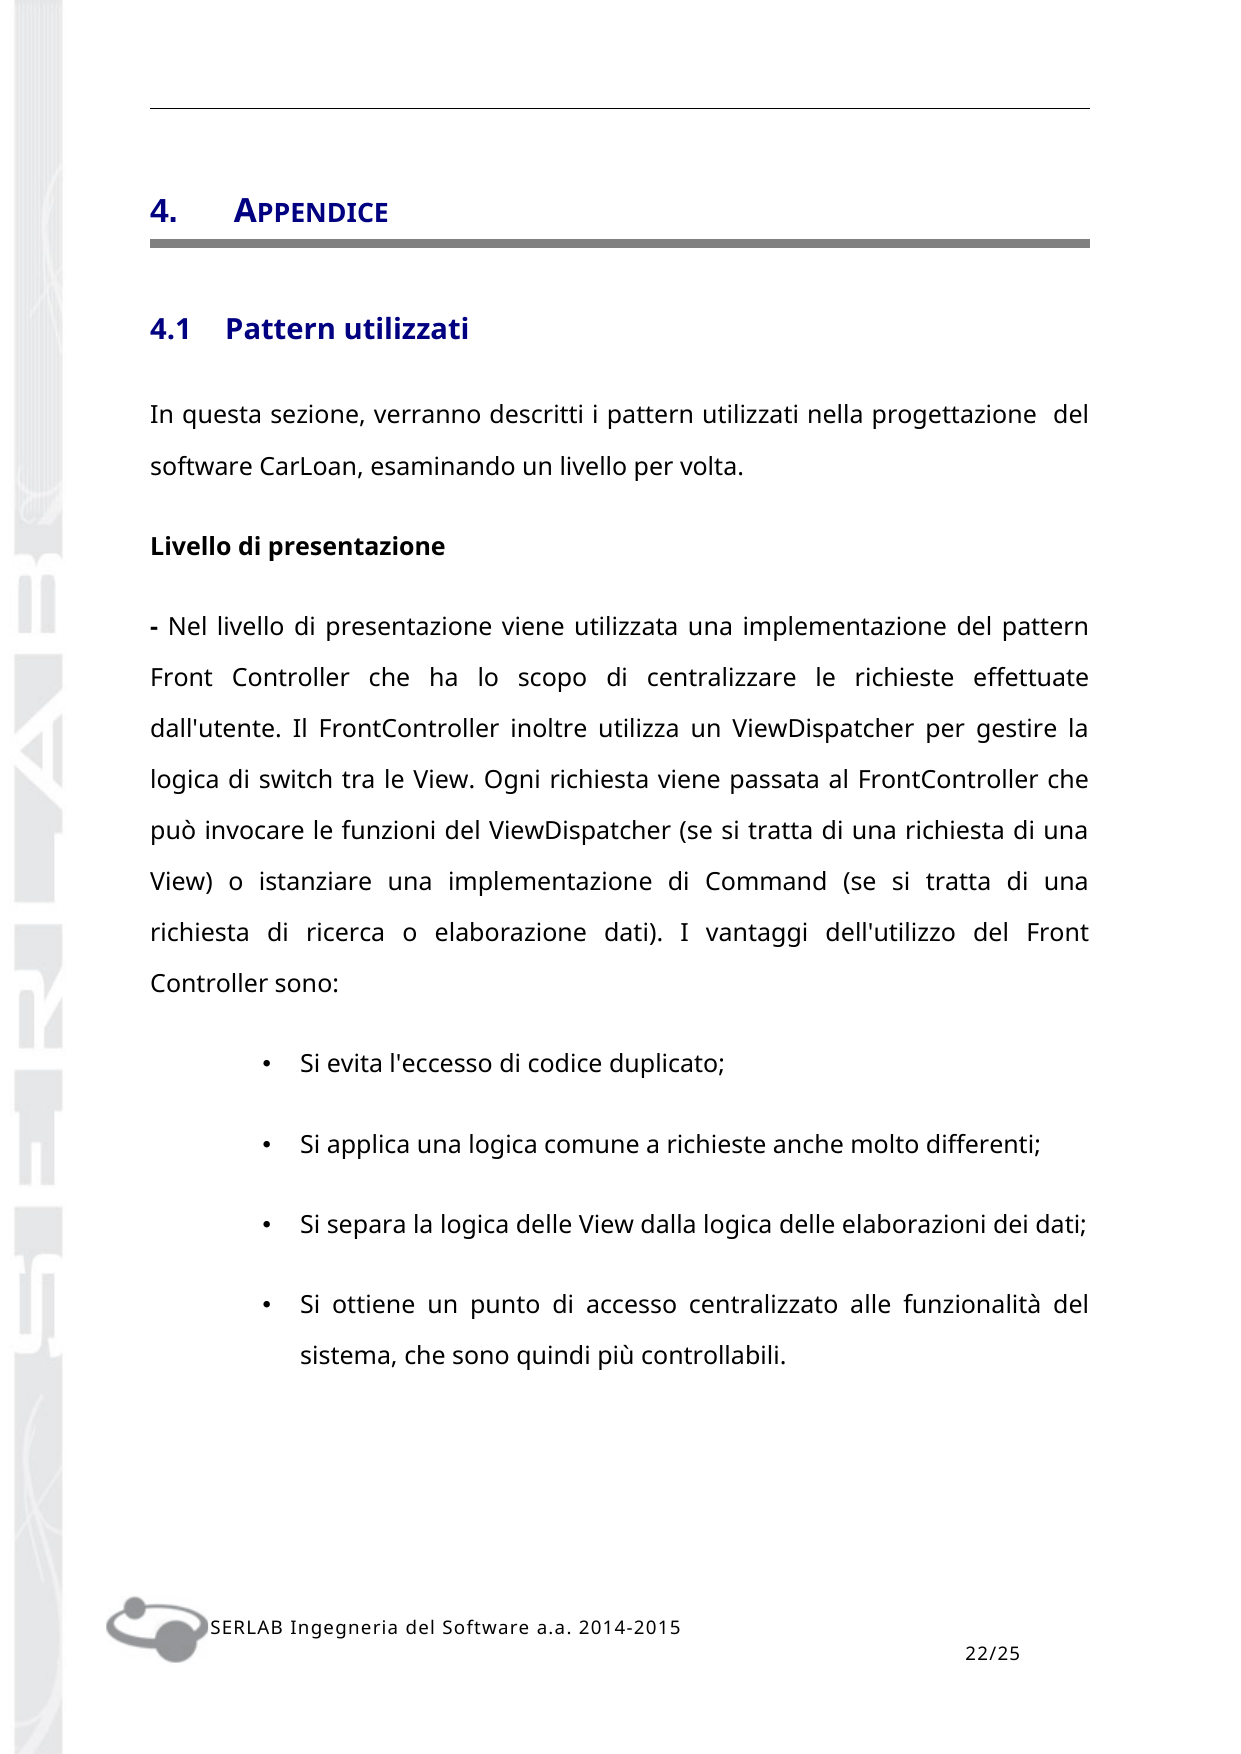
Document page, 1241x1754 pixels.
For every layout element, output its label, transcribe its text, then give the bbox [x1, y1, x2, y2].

text - Nel livello di presentazione viene utilizzata una implementazione del pattern Front Controller che ha lo scopo di centralizzare le richieste effettuate dall'utente. Il FrontController inoltre utilizza un ViewDispatcher per gestire la logica di switch tra le View. Ogni richiesta viene passata al FrontController che può invocare le funzioni del ViewDispatcher (se si tratta di una richiesta di una View) o istanziare una implementazione di Command (se si tratta di una richiesta di ricerca o elaborazione dati). I vantaggi dell'utilizzo del Front Controller sono: [150, 608, 1090, 1000]
text In questa sezione, verranno descritti i pattern utilizzati nella progettazione del software CarLoan, esaminando un livello per volta. [150, 397, 1090, 482]
list Si applica una logica comune a richieste anche molto differenti; [262, 1126, 1090, 1160]
subtitle Appendice [150, 187, 1090, 239]
subtitle Pattern utilizzati [150, 308, 1090, 348]
list Si separa la logica delle View dalla logica delle elaborazioni dei dati; [262, 1206, 1090, 1241]
list Si evita l'eccesso di codice duplicato; [262, 1046, 1090, 1080]
text Livello di presentazione [150, 528, 1090, 562]
picture [0, 0, 71, 1754]
picture [94, 1595, 209, 1666]
list Si ottiene un punto di accesso centralizzato alle funzionalità del sistema, che sono quindi più controllabili. [262, 1287, 1090, 1372]
